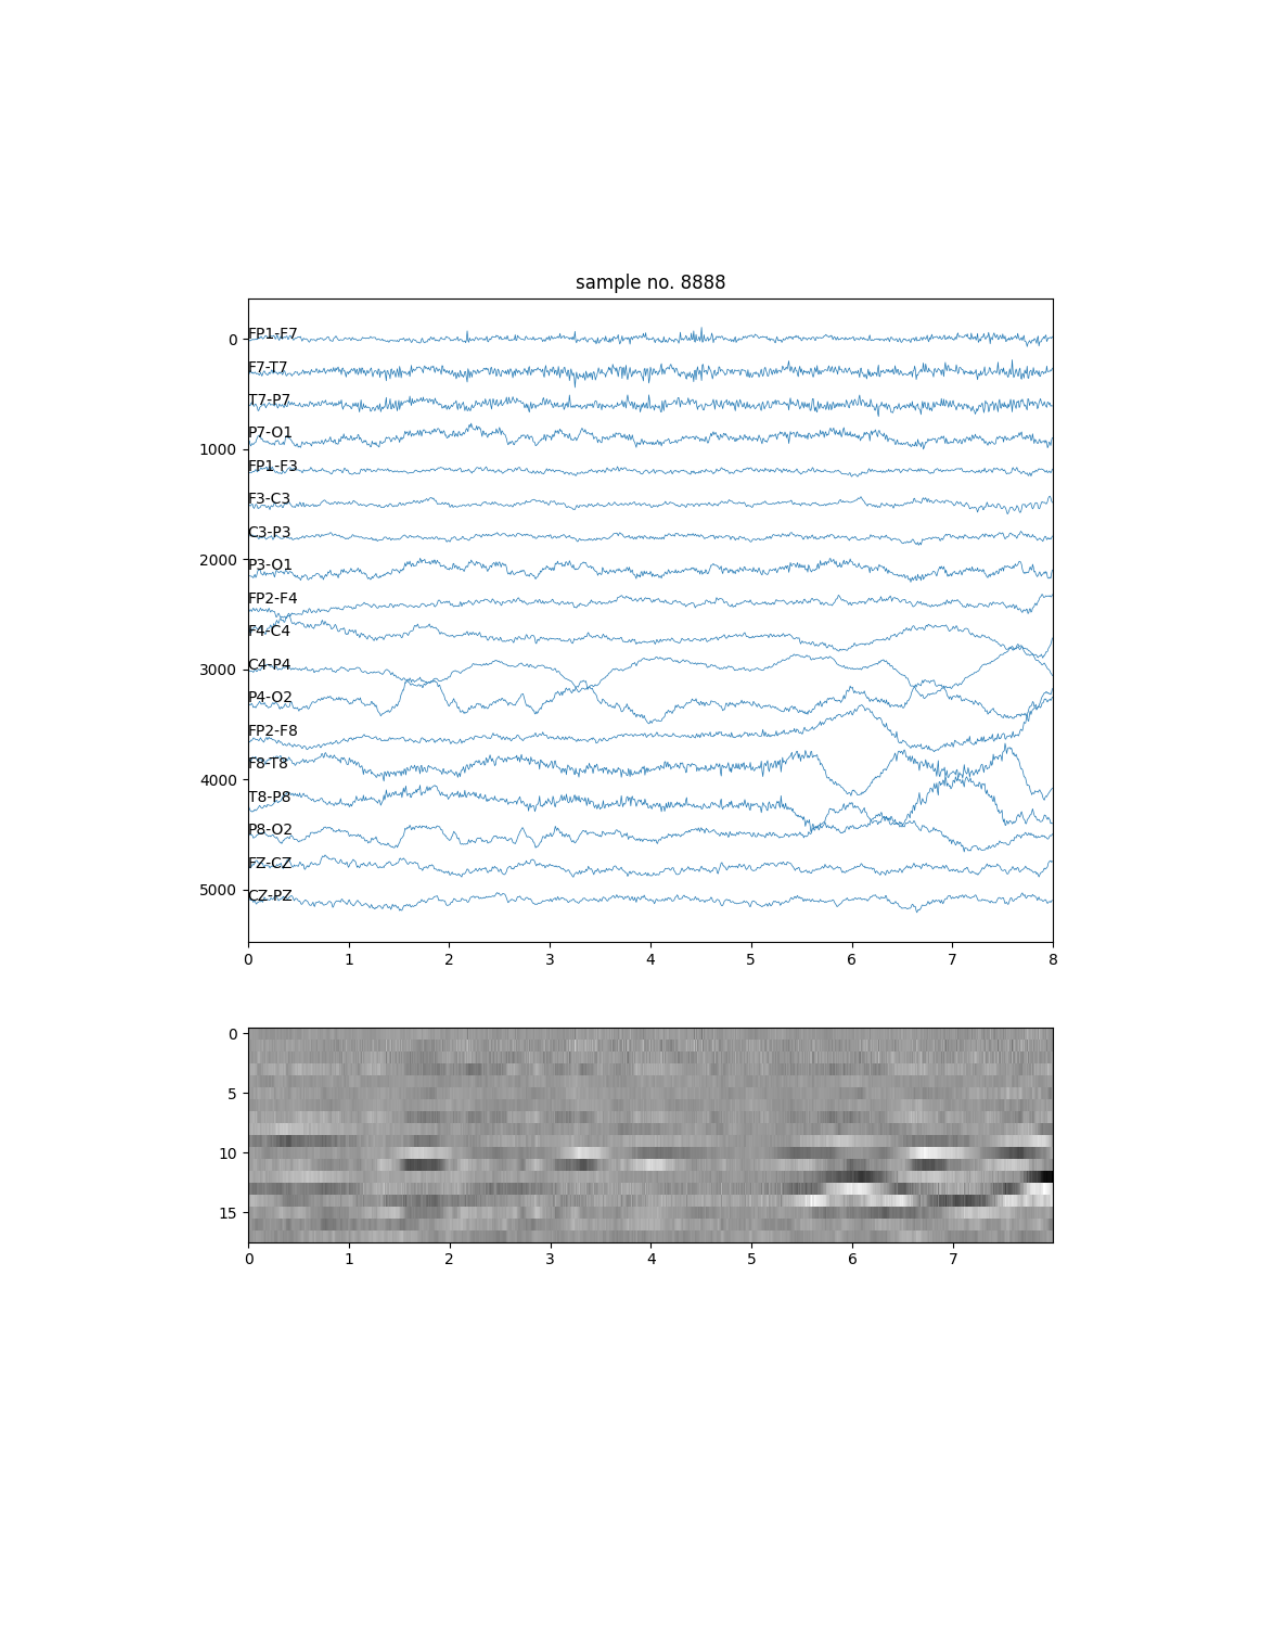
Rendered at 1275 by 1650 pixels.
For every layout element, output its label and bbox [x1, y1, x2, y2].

picture [118, 151, 1157, 1377]
